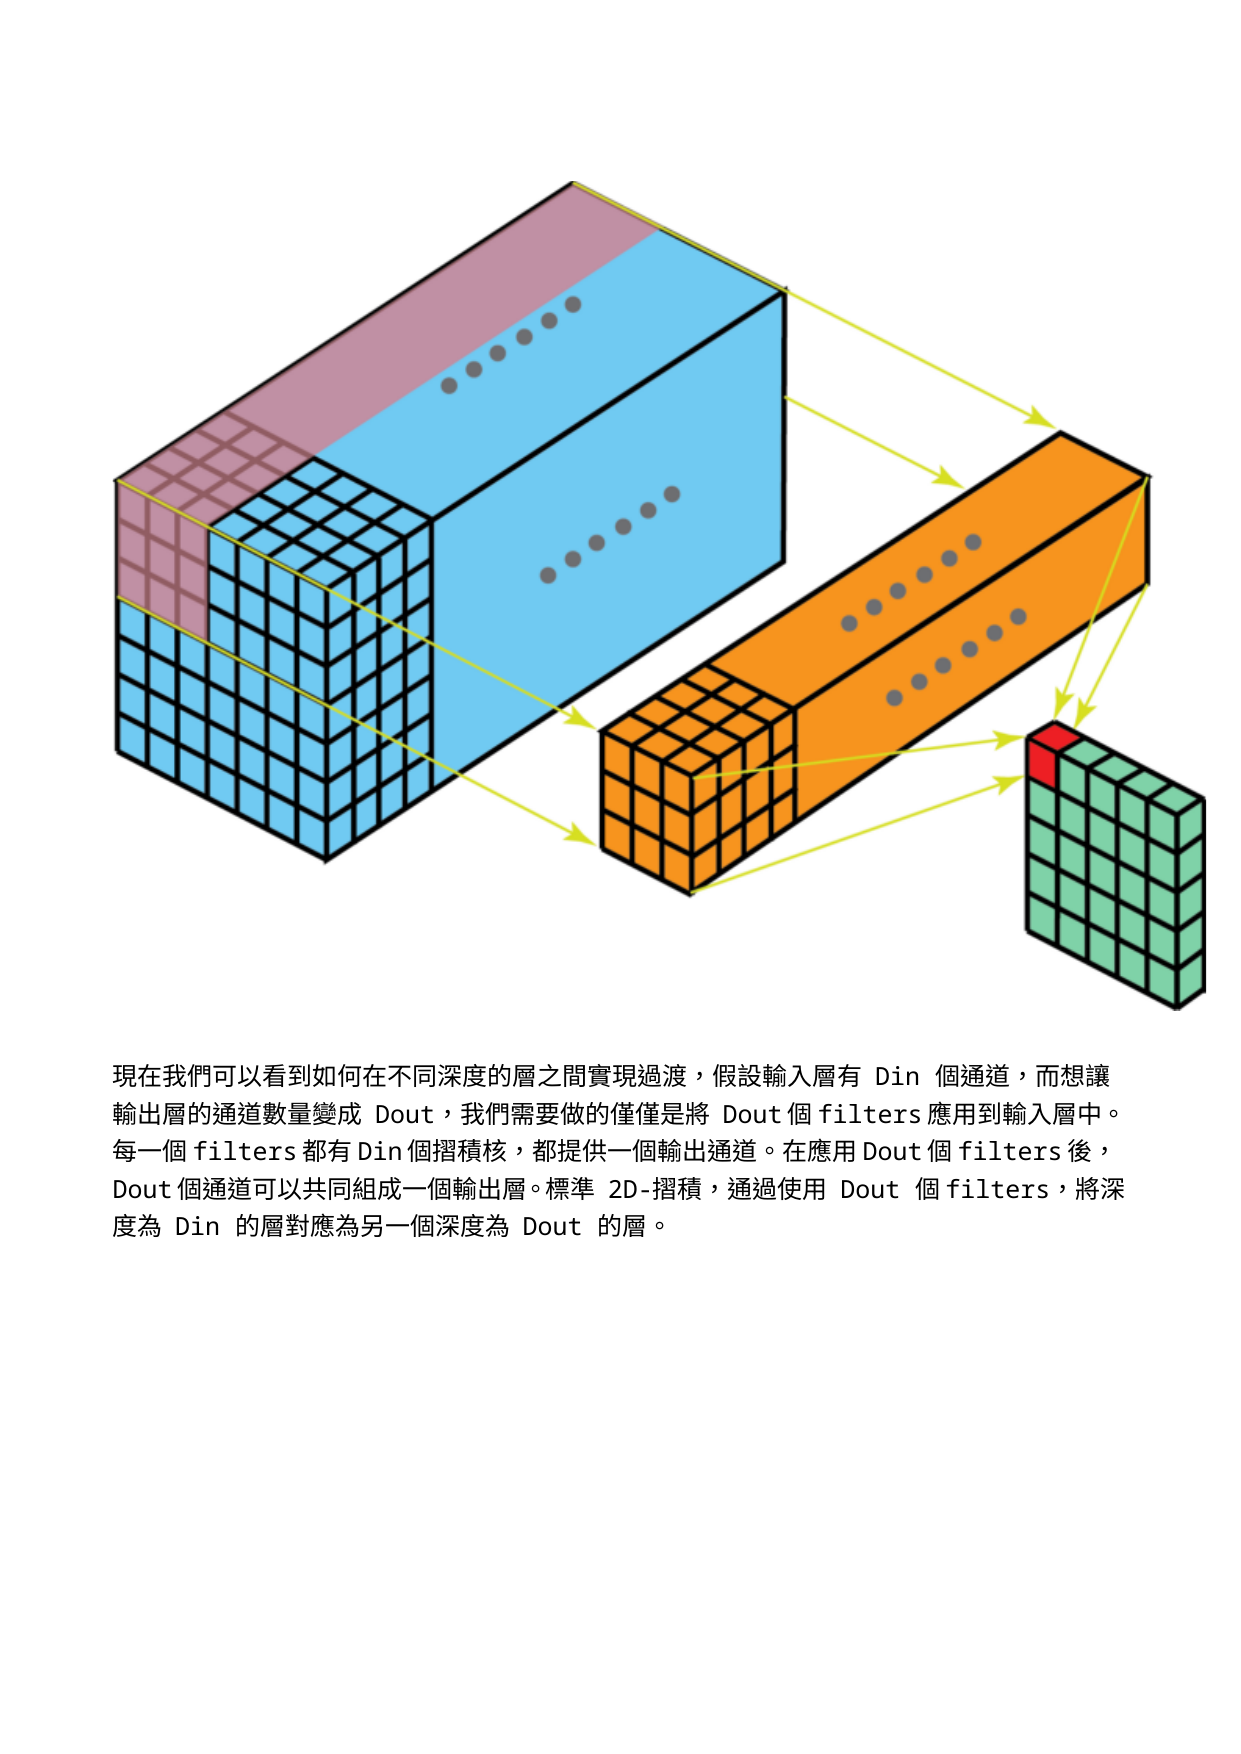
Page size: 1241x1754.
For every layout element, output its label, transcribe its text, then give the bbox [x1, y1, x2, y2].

picture [112, 181, 1206, 1011]
text 現在我們可以看到如何在不同深度的層之間實現過渡，假設輸入層有 Din 個通道，而想讓輸出層的通道數量變成 Dout，我們需要做的僅僅是將 Dout個filters應用到輸入層中。每一個filters都有Din個摺積核，都提供一個輸出通道。在應用Dout個filters後，Dout個通道可以共同組成一個輸出層。標準 2D-摺積，通過使用 Dout 個filters，將深度為 Din 的層對應為另一個深度為 Dout 的層。 [112, 1056, 1125, 1244]
